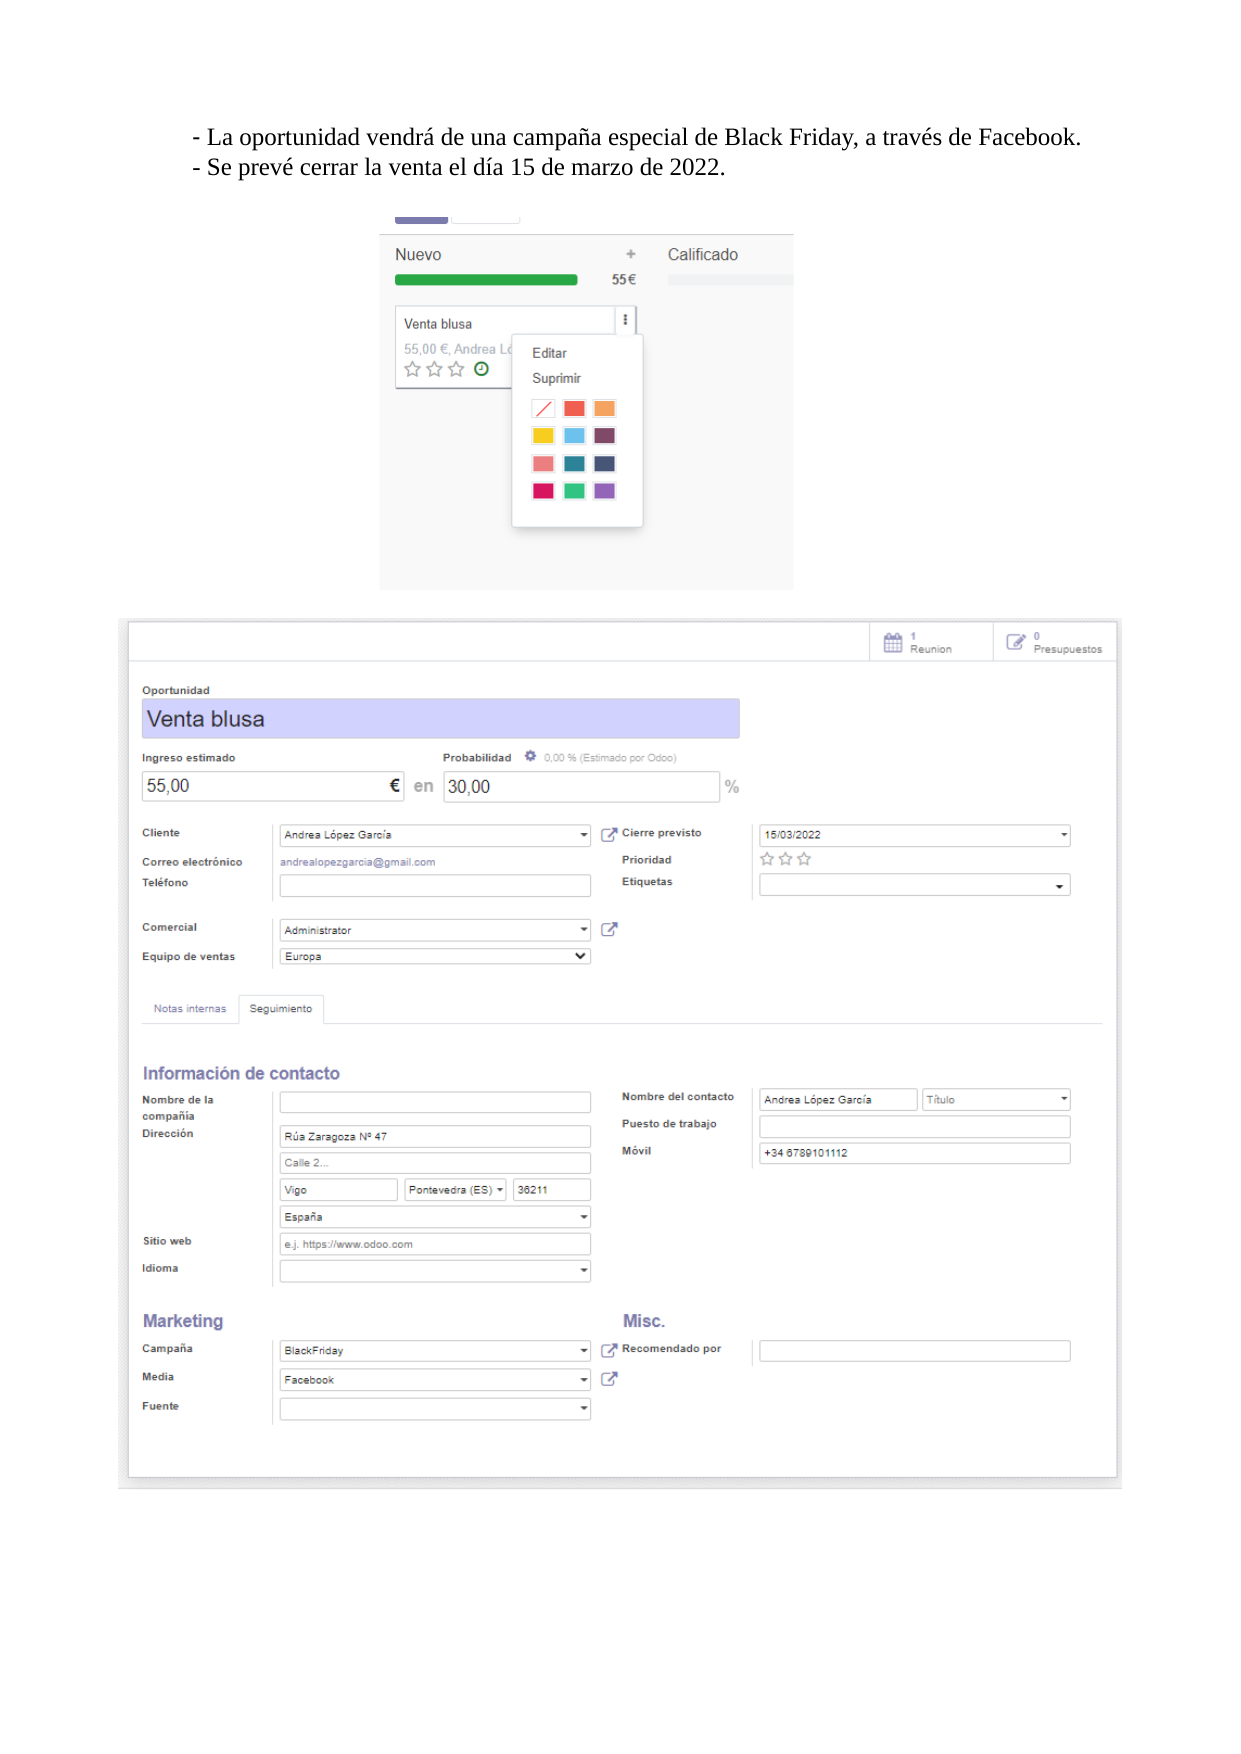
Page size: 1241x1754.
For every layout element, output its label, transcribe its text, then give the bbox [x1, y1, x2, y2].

picture [118, 618, 1123, 1490]
text - La oportunidad vendrá de una campaña especial de Black Friday, a través de Facebook. [118, 118, 1122, 152]
picture [379, 217, 794, 590]
text - Se prevé cerrar la venta el día 15 de marzo de 2022. [118, 152, 1122, 181]
